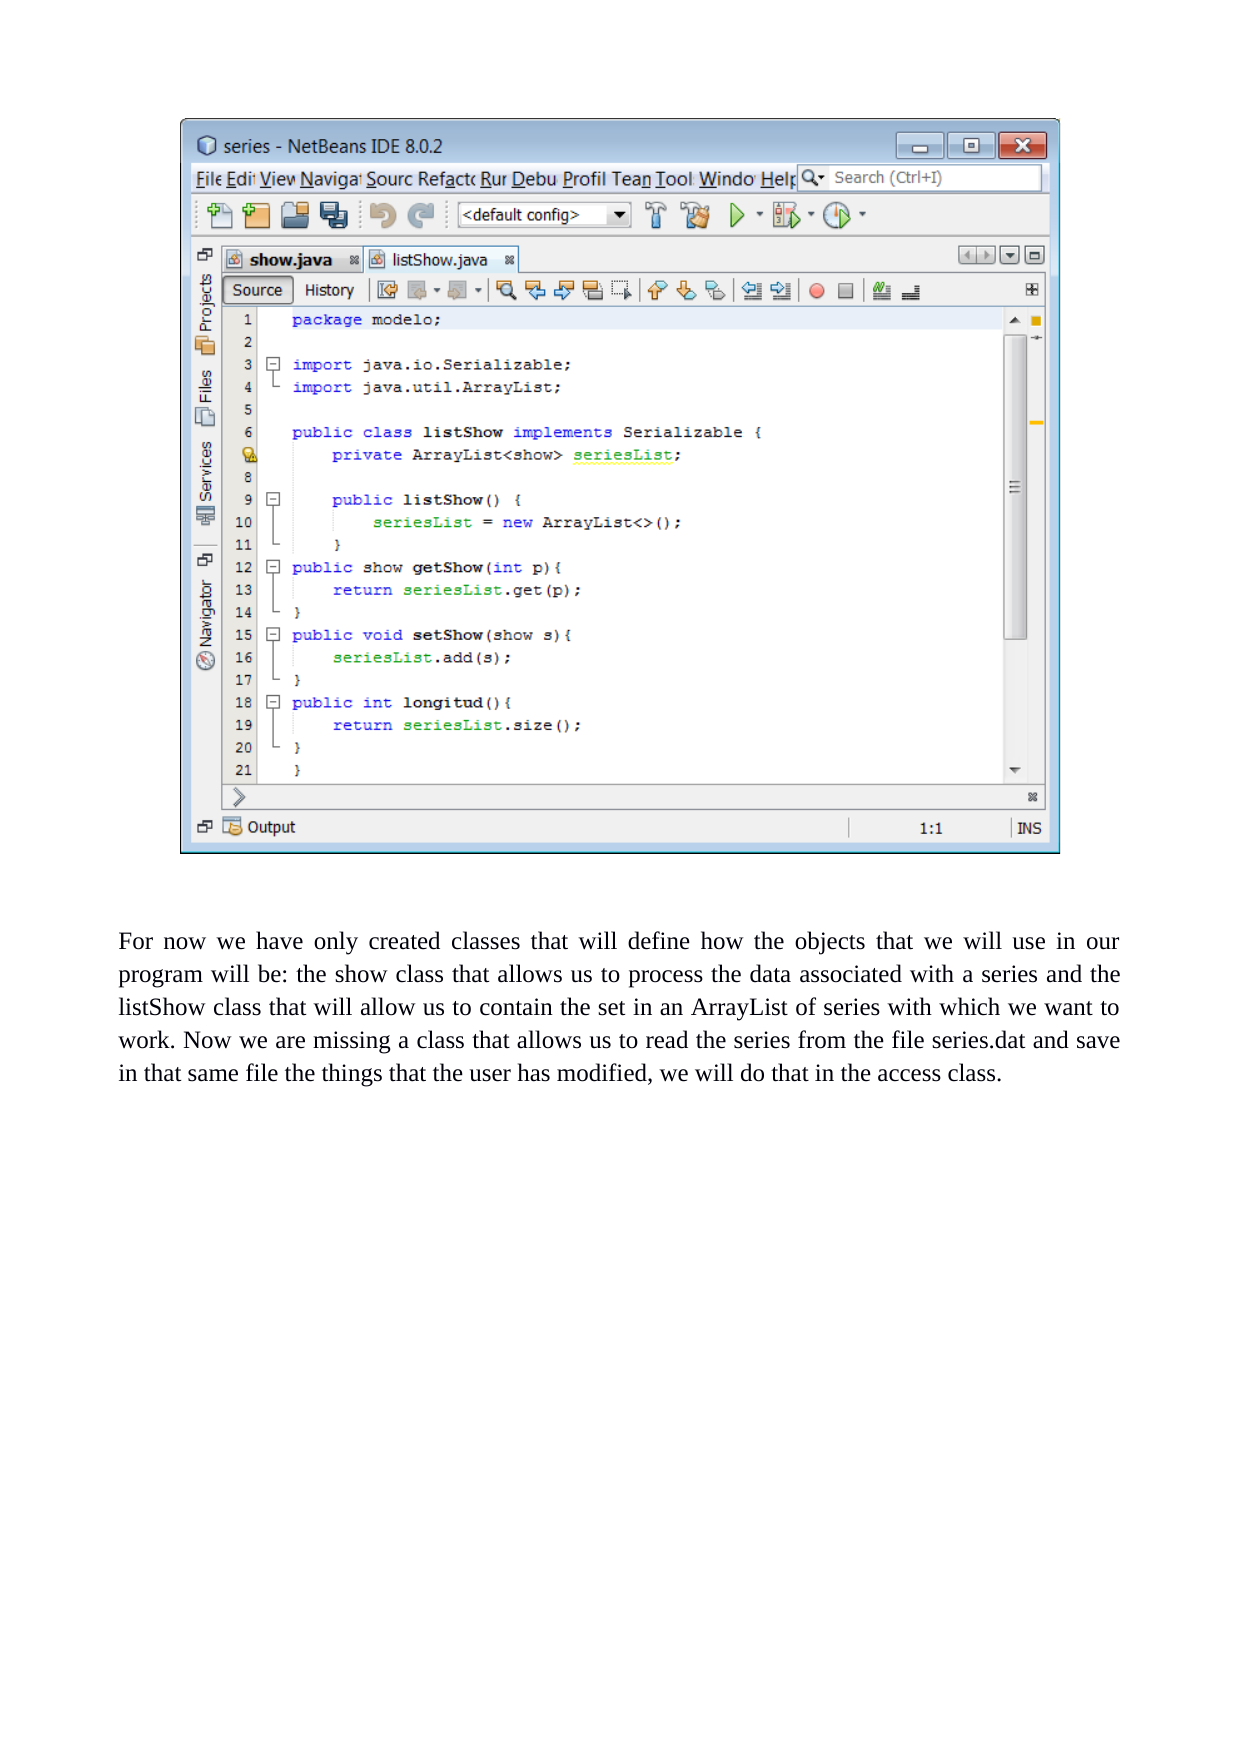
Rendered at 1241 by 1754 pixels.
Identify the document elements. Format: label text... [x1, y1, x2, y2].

text For now we have only created classes that will define how the objects that we will use in our program will be: the show class that allows us to process the data associated with a series and the listShow class that will allow us to contain the set in an ArrayList of series with which we want to work. Now we are missing a class that allows us to read the series from the file series.dat and save in that same file the things that the user has modified, we will do that in the access class. [118, 926, 1122, 1087]
picture [180, 118, 1060, 854]
